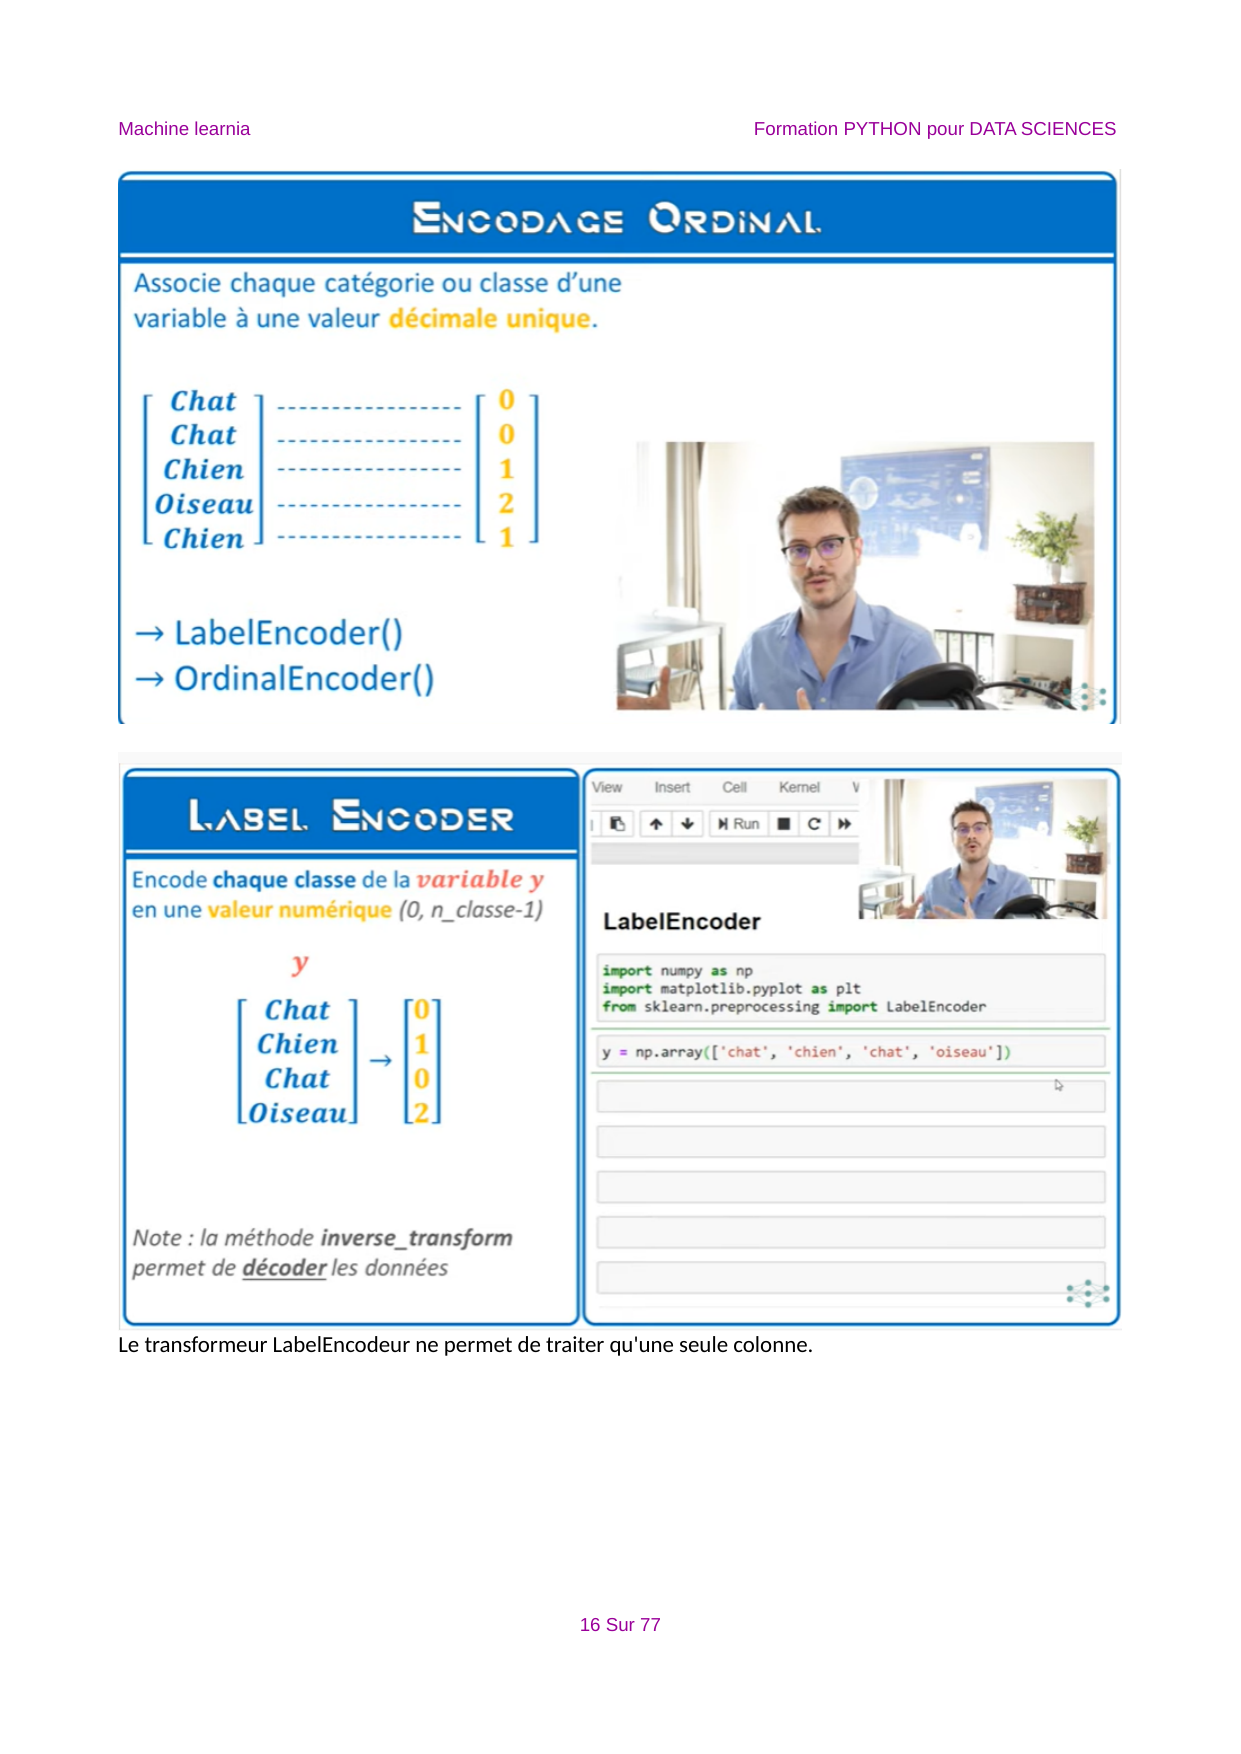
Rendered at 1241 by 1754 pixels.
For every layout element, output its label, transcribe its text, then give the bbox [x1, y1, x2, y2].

text Le transformeur LabelEncodeur ne permet de traiter qu'une seule colonne. [118, 1331, 1122, 1358]
picture [118, 169, 1122, 724]
picture [118, 752, 1122, 1331]
